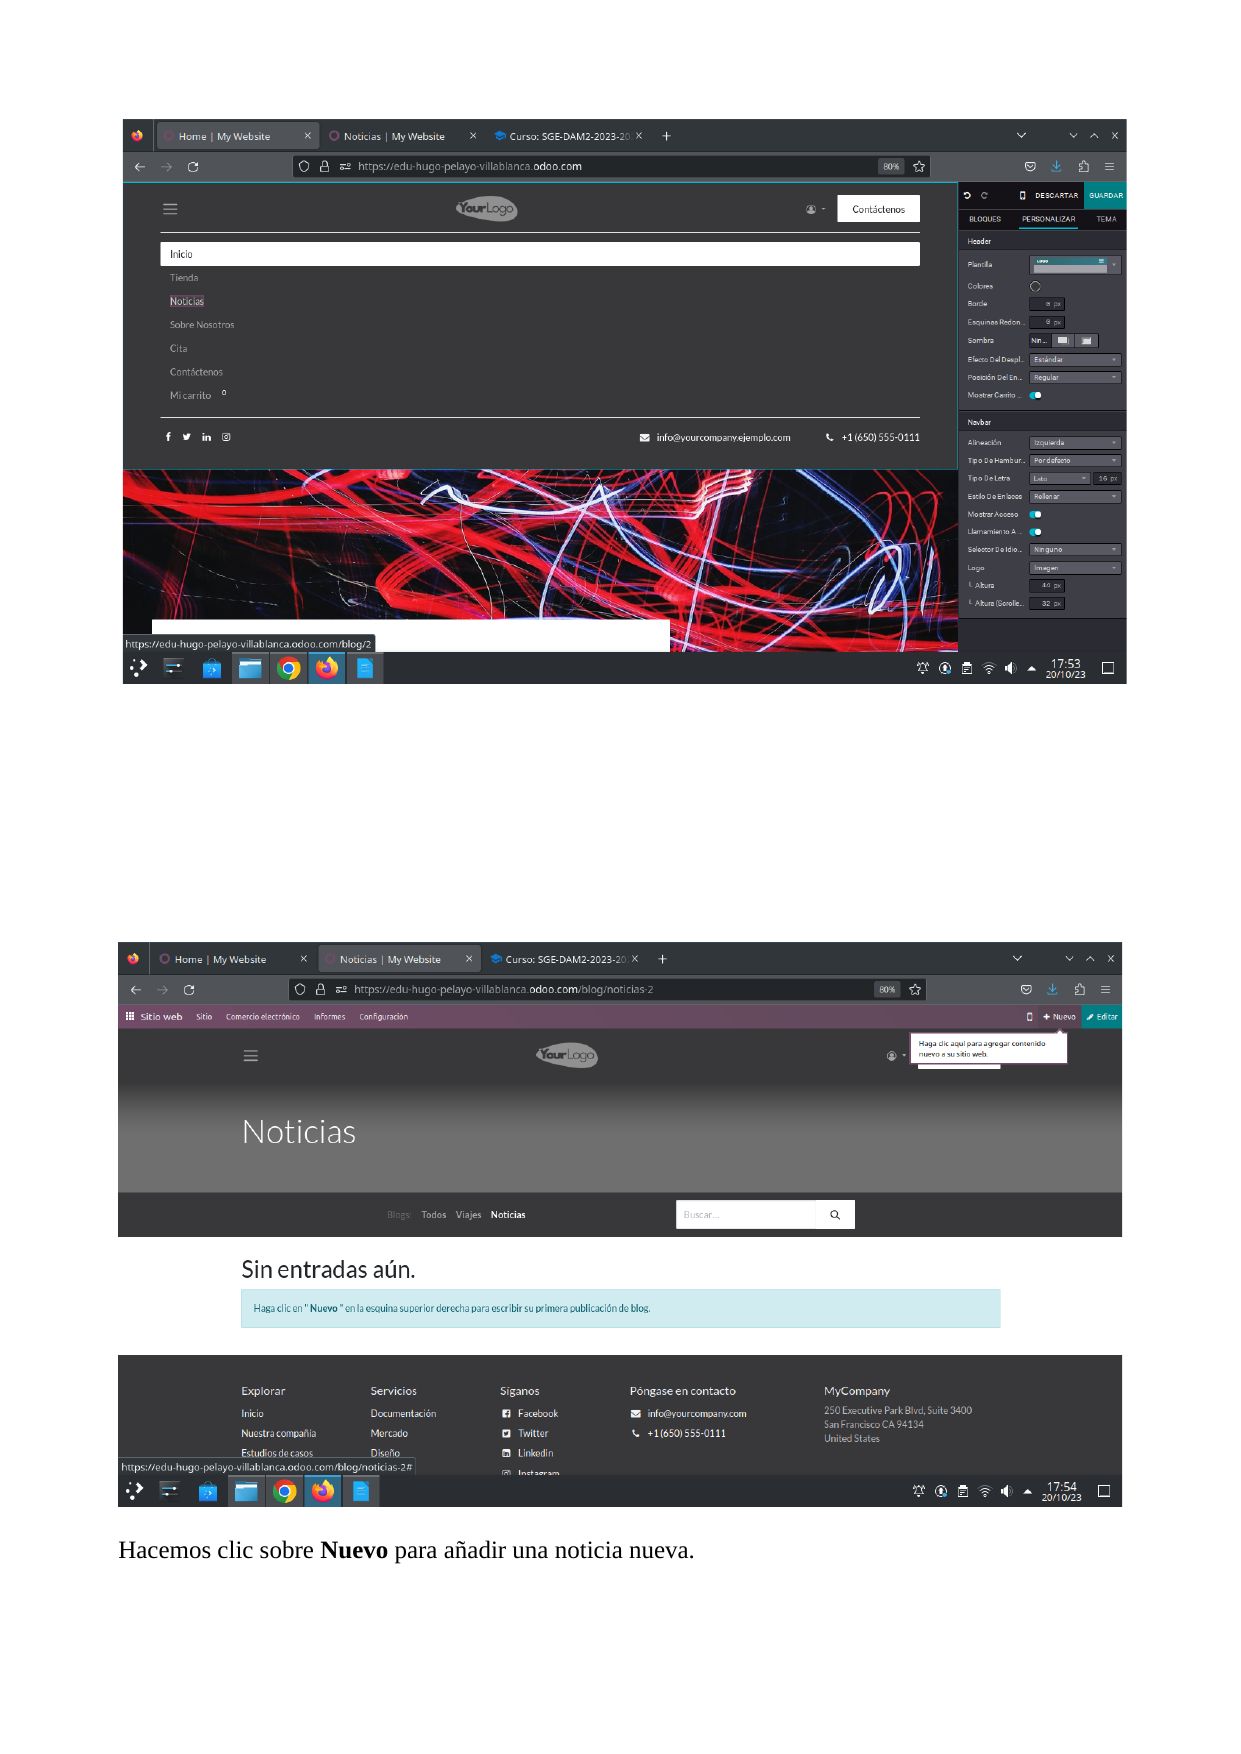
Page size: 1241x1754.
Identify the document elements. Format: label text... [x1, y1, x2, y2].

picture [118, 942, 1123, 1507]
text Hacemos clic sobre Nuevo para añadir una noticia nueva. [118, 1535, 1122, 1564]
picture [122, 119, 1127, 684]
